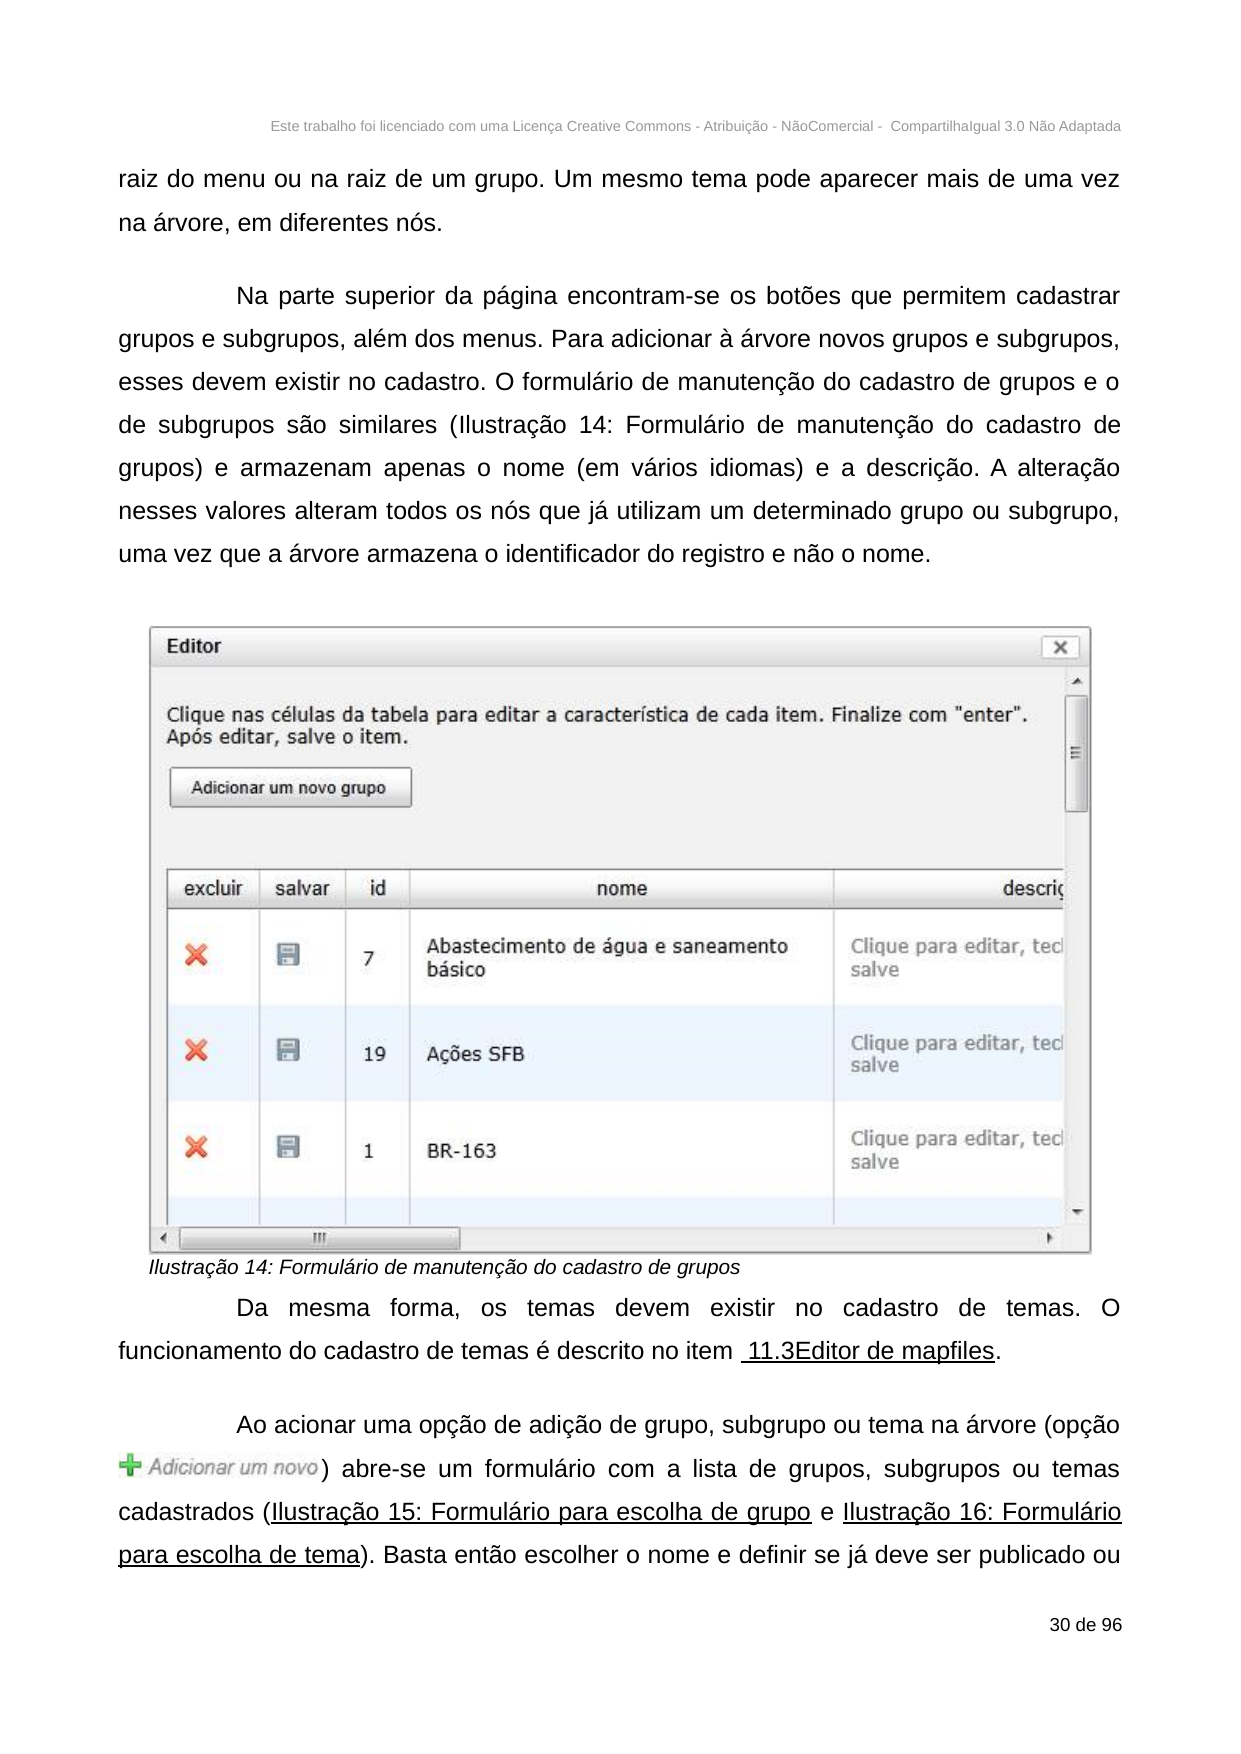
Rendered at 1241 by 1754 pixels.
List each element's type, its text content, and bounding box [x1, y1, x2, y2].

picture [148, 625, 1093, 1255]
text raiz do menu ou na raiz de um grupo. Um mesmo tema pode aparecer mais de uma vez na árvore, em diferentes nós. [118, 164, 1122, 236]
text Da mesma forma, os temas devem existir no cadastro de temas. O funcionamento do cadastro de temas é descrito no item 11.3.Editor de mapfiles. [118, 613, 1122, 1365]
text Na parte superior da página encontram-se os botões que permitem cadastrar grupos e subgrupos, além dos menus. Para adicionar à árvore novos grupos e subgrupos, esses devem existir no cadastro. O formulário de manutenção do cadastro de grupos e o de subgrupos são similares (Ilustração 14: Formulário de manutenção do cadastro de grupos) e armazenam apenas o nome (em vários idiomas) e a descrição. A alteração nesses valores alteram todos os nós que já utilizam um determinado grupo ou subgrupo, uma vez que a árvore armazena o identificador do registro e não o nome. [118, 281, 1122, 568]
text Ao acionar uma opção de adição de grupo, subgrupo ou tema na árvore (opção ) abre-se um formulário com a lista de grupos, subgrupos ou temas cadastrados (Ilustração 15: Formulário para escolha de grupo e Ilustração 16: Formulário para escolha de tema). Basta então escolher o nome e definir se já deve ser publicado ou [118, 1409, 1122, 1569]
text Ilustração 14: Formulário de manutenção do cadastro de grupos [148, 1255, 1092, 1279]
picture [118, 1452, 322, 1478]
